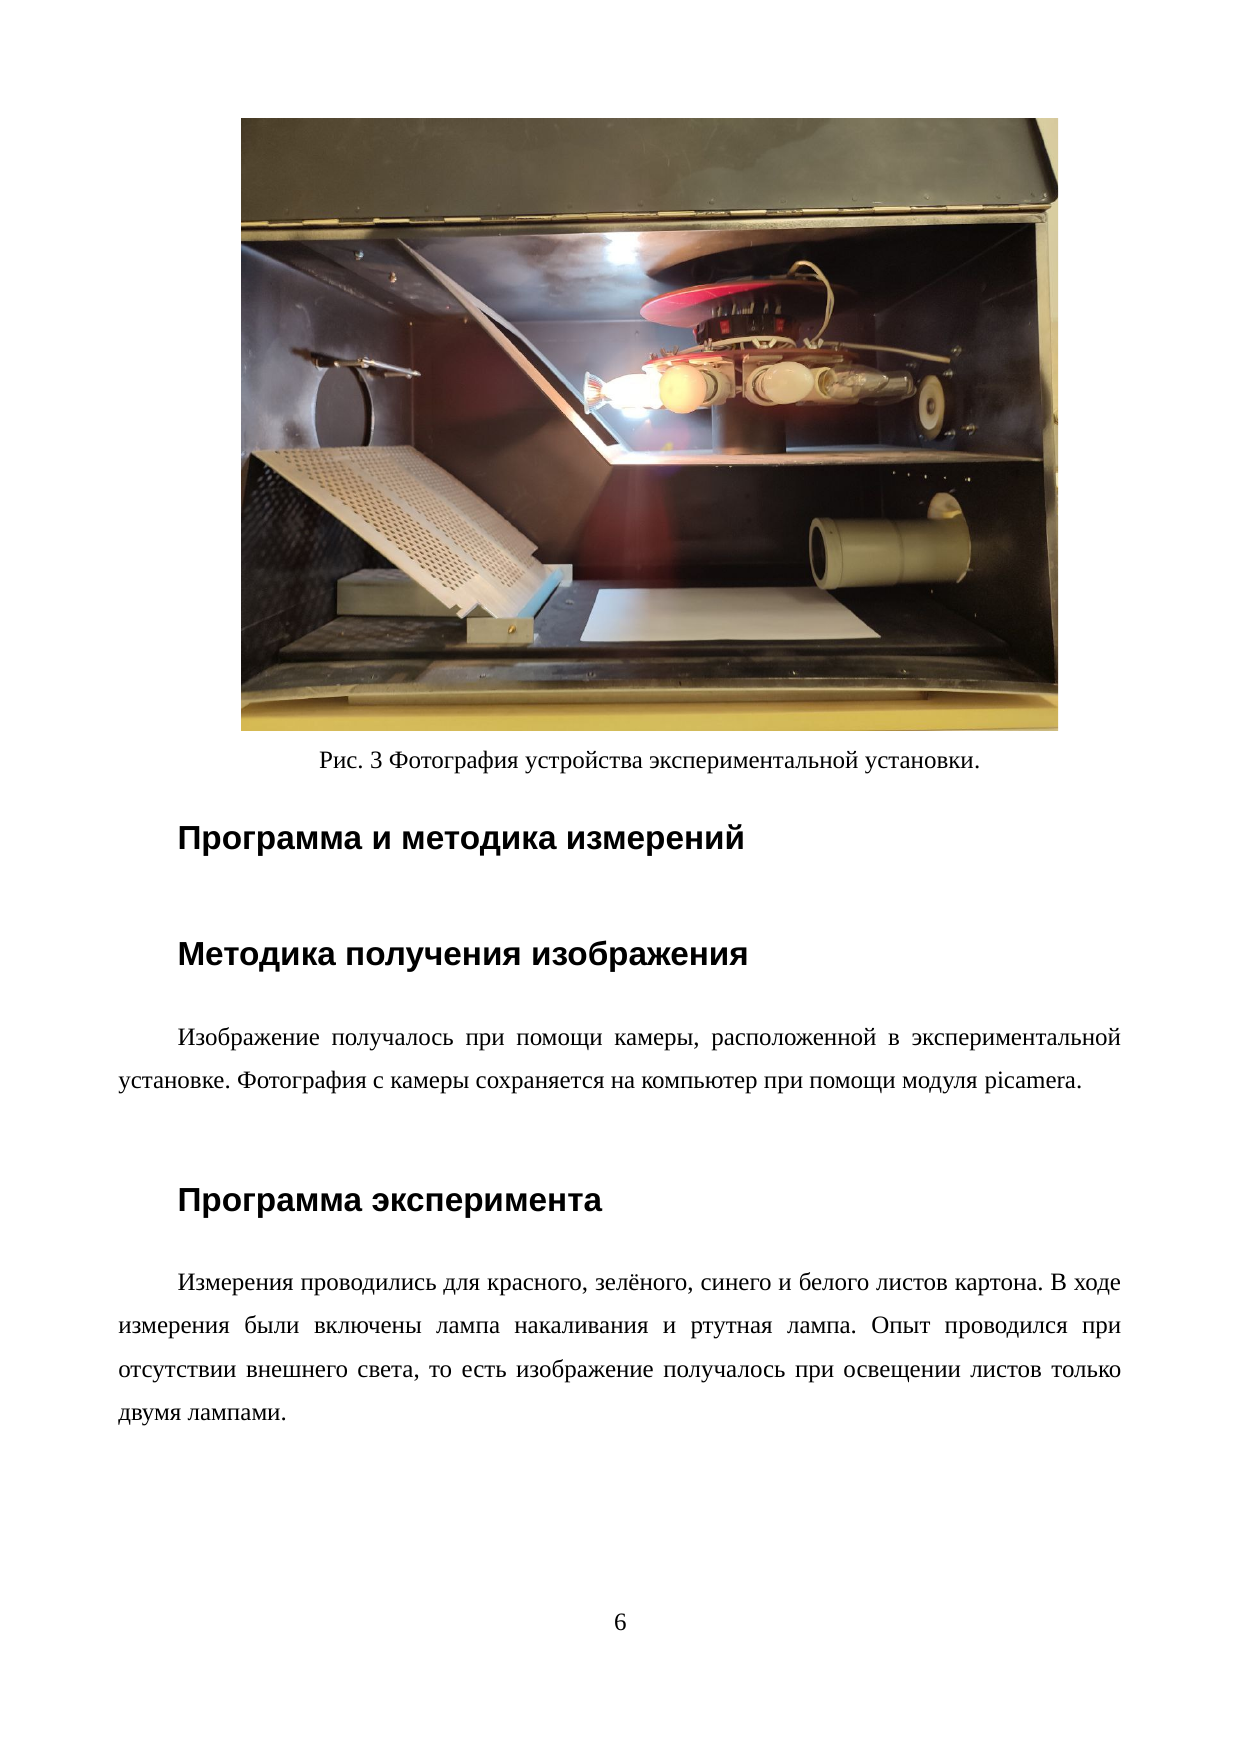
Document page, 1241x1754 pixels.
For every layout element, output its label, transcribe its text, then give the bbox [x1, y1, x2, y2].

text Измерения проводились для красного, зелёного, синего и белого листов картона. В ходе измерения были включены лампа накаливания и ртутная лампа. Опыт проводился при отсутствии внешнего света, то есть изображение получалось при освещении листов только двумя лампами. [118, 1267, 1122, 1426]
subtitle Методика получения изображения [118, 934, 1122, 973]
subtitle Программа и методика измерений [118, 818, 1122, 856]
text Изображение получалось при помощи камеры, расположенной в экспериментальной установке. Фотография с камеры сохраняется на компьютер при помощи модуля picamera. [118, 1022, 1122, 1093]
picture [241, 118, 1059, 731]
subtitle Программа эксперимента [118, 1180, 1122, 1219]
text Рис. 3 Фотография устройства экспериментальной установки. [118, 745, 1122, 774]
